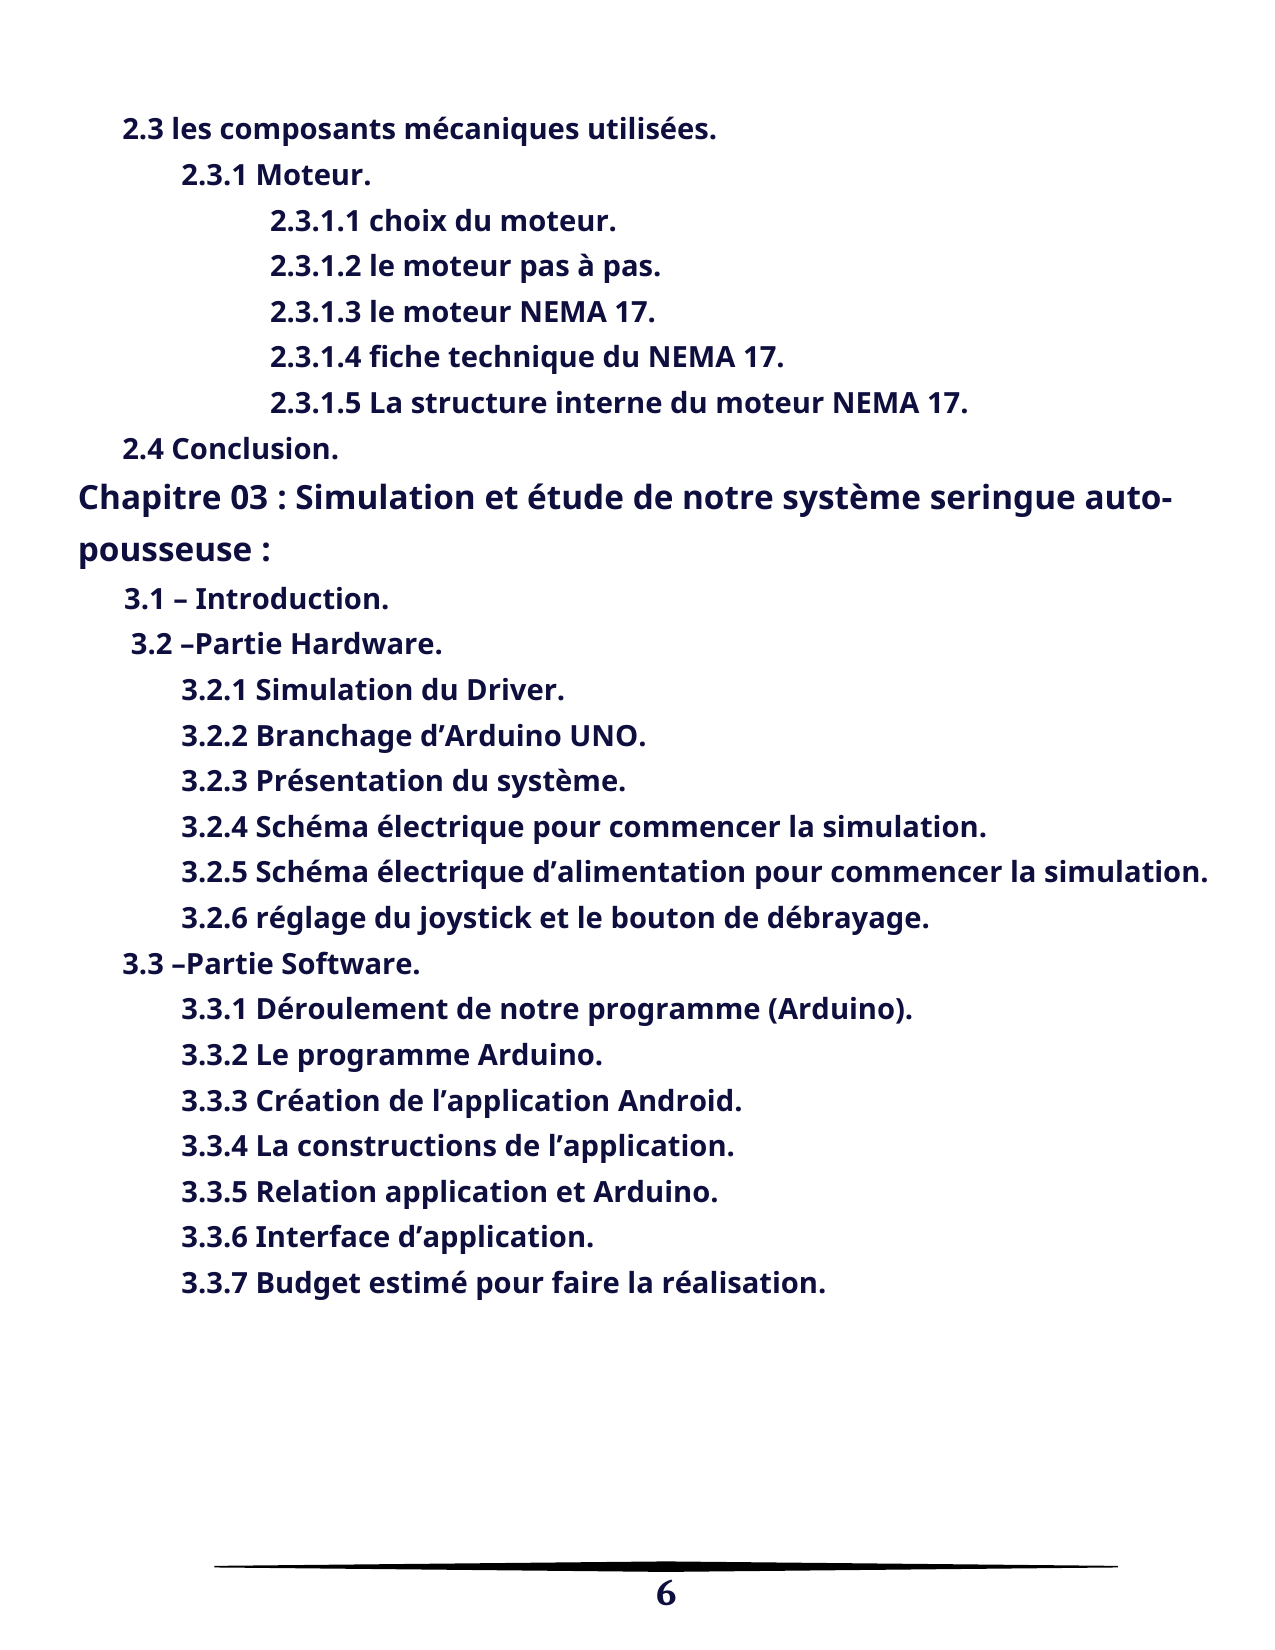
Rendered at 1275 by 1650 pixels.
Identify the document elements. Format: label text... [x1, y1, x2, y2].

text 2.3.1.2 le moteur pas à pas. [78, 246, 1223, 285]
text 3.2.5 Schéma électrique d’alimentation pour commencer la simulation. [78, 852, 1223, 891]
text 3.3.4 La constructions de l’application. [78, 1126, 1223, 1165]
text 3.2.3 Présentation du système. [78, 761, 1223, 800]
text 3.3.7 Budget estimé pour faire la réalisation. [78, 1262, 1223, 1302]
text 2.3.1.4 fiche technique du NEMA 17. [78, 337, 1223, 376]
text 2.3.1.1 choix du moteur. [78, 200, 1223, 239]
text 3.2 –Partie Hardware. [78, 624, 1223, 663]
text 3.3.2 Le programme Arduino. [78, 1034, 1223, 1074]
text 3.2.4 Schéma électrique pour commencer la simulation. [78, 806, 1223, 846]
text 2.3 les composants mécaniques utilisées. [78, 109, 1223, 148]
text 2.3.1.3 le moteur NEMA 17. [78, 291, 1223, 331]
text 3.3.3 Création de l’application Android. [78, 1080, 1223, 1119]
text 3.2.6 réglage du joystick et le bouton de débrayage. [78, 897, 1223, 937]
text 3.2.1 Simulation du Driver. [78, 669, 1223, 709]
text Chapitre 03 : Simulation et étude de notre système seringue auto-pousseuse : [78, 474, 1223, 571]
text 3.3.1 Déroulement de notre programme (Arduino). [78, 989, 1223, 1028]
text 3.3.5 Relation application et Arduino. [78, 1171, 1223, 1211]
text 2.4 Conclusion. [78, 428, 1223, 468]
text 3.3.6 Interface d’application. [78, 1217, 1223, 1256]
text 3.1 – Introduction. [78, 578, 1223, 618]
text 2.3.1.5 La structure interne du moteur NEMA 17. [78, 382, 1223, 422]
text 3.2.2 Branchage d’Arduino UNO. [78, 715, 1223, 754]
text 2.3.1 Moteur. [78, 154, 1223, 194]
text 3.3 –Partie Software. [78, 943, 1223, 983]
